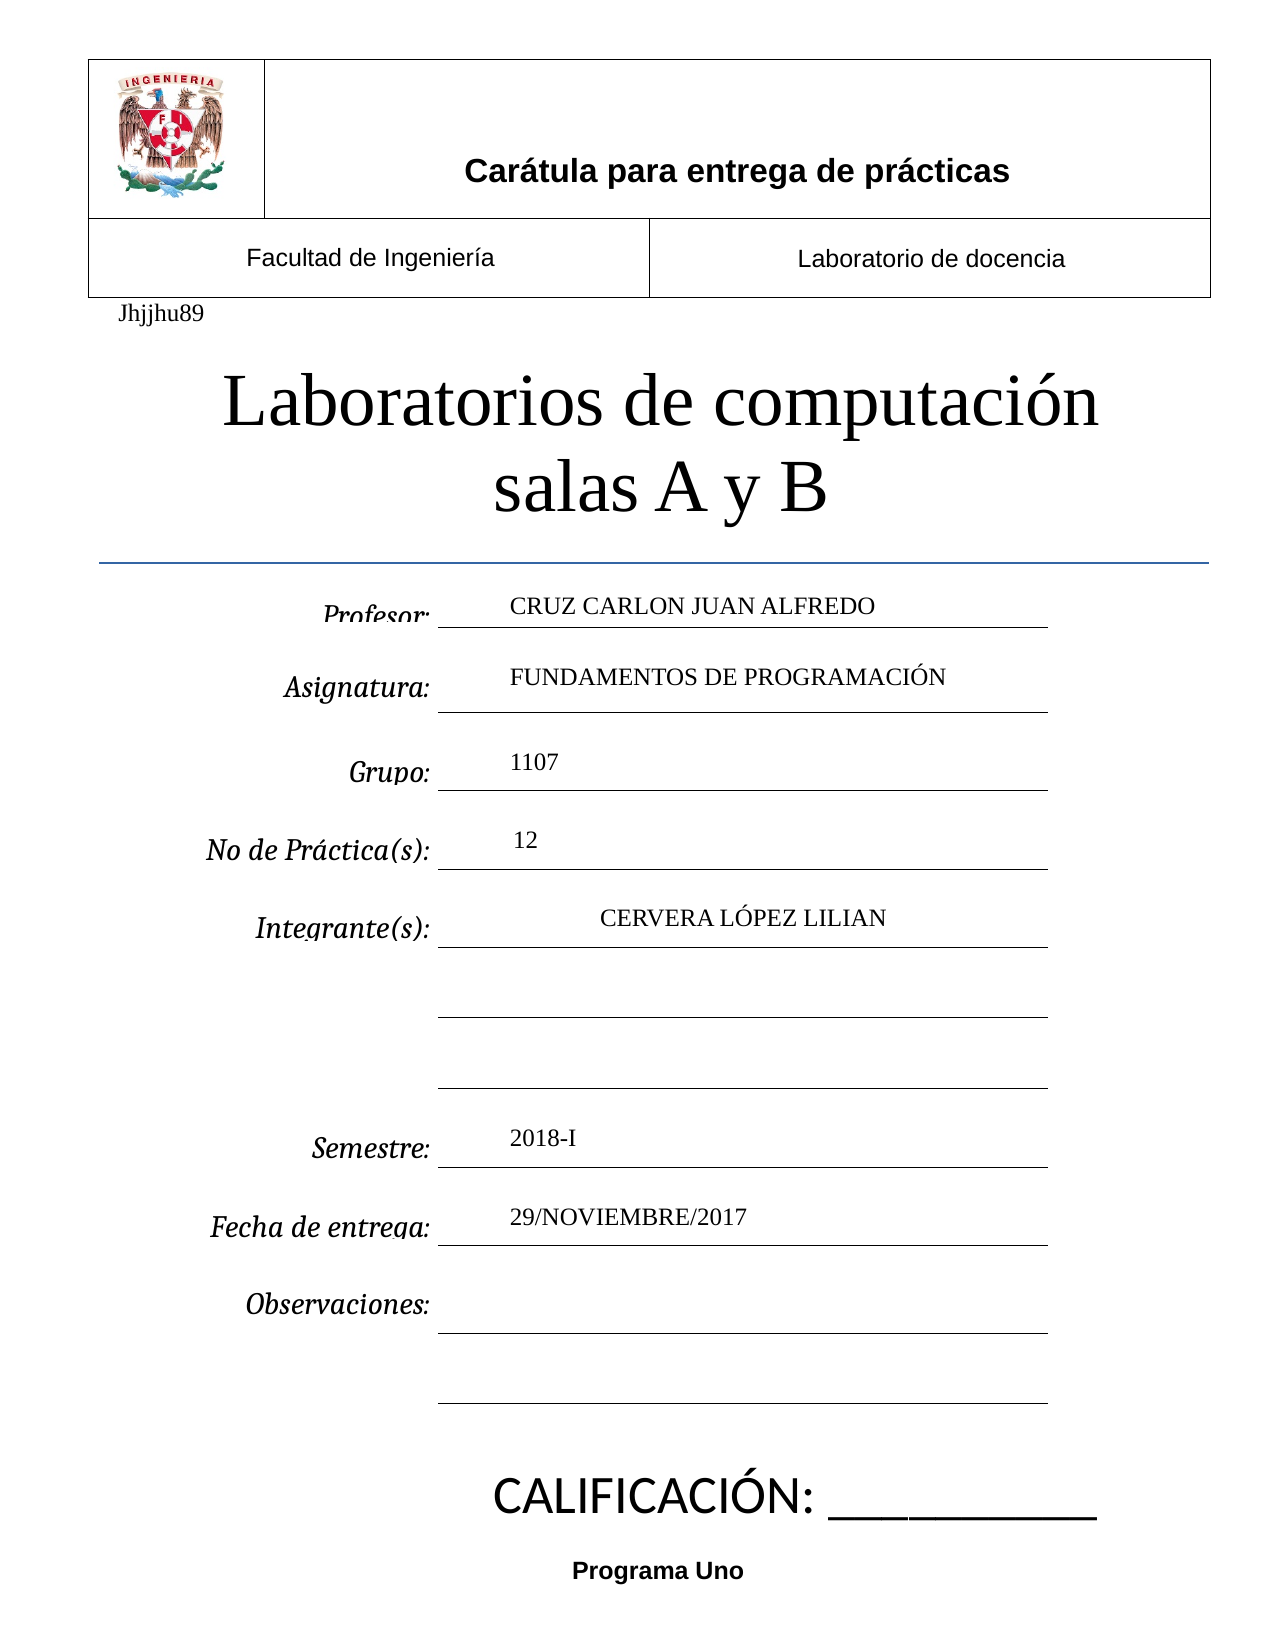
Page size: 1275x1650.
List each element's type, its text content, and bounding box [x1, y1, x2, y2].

table_cell Laboratorio de docencia [650, 219, 1210, 297]
text Jhjjhu89 [118, 298, 1205, 326]
table_cell 29/NOVIEMBRE/2017 [438, 1168, 1048, 1244]
table_cell FUNDAMENTOS DE PROGRAMACIÓN [438, 628, 1048, 712]
table_header Profesor: [118, 564, 438, 627]
table_cell 12 [438, 791, 1048, 868]
table_cell Fecha de entrega: [118, 1167, 438, 1244]
table_cell [438, 1018, 1048, 1088]
table_header Carátula para entrega de prácticas [265, 60, 1210, 217]
table_cell [438, 1246, 1048, 1332]
table_cell 1107 [438, 713, 1048, 790]
table_header [438, 556, 1048, 562]
table_cell [118, 946, 438, 1017]
table_cell Integrante(s): [118, 869, 438, 946]
table_cell Grupo: [118, 712, 438, 790]
table_cell Facultad de Ingeniería [89, 219, 649, 297]
table_cell 2018-I [438, 1089, 1048, 1167]
table_cell No de Práctica(s): [118, 790, 438, 868]
table_header [118, 556, 438, 562]
table_header CRUZ CARLON JUAN ALFREDO [438, 564, 1048, 627]
table_cell [118, 1333, 438, 1403]
table_header [89, 60, 264, 217]
table_cell Semestre: [118, 1088, 438, 1167]
table_cell Asignatura: [118, 627, 438, 712]
table_cell [118, 1017, 438, 1088]
table_cell [438, 1334, 1048, 1403]
table_cell CERVERA LÓPEZ LILIAN [438, 870, 1048, 946]
table_cell [438, 948, 1048, 1017]
table_cell Observaciones: [118, 1245, 438, 1332]
text CALIFICACIÓN: __________ [118, 1461, 1205, 1527]
text Laboratorios de computación [118, 355, 1205, 441]
text salas A y B [118, 441, 1205, 528]
text Programa Uno [118, 1556, 1205, 1585]
